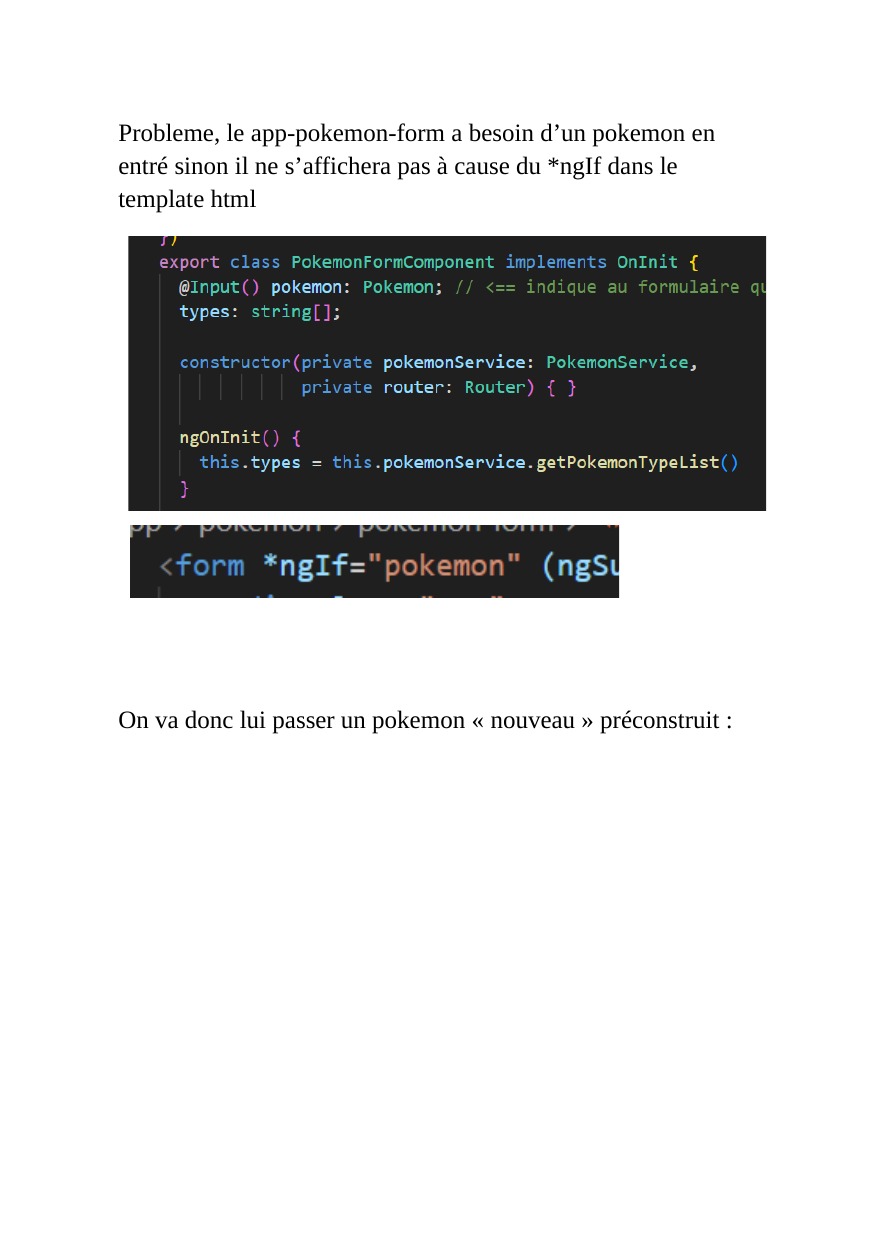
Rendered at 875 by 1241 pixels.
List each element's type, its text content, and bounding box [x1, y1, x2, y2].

picture [128, 236, 767, 511]
text Probleme, le app-pokemon-form a besoin d’un pokemon en entré sinon il ne s’affichera pas à cause du *ngIf dans le template html [118, 118, 756, 213]
text On va donc lui passer un pokemon « nouveau » préconstruit : [118, 706, 756, 734]
picture [130, 525, 620, 598]
